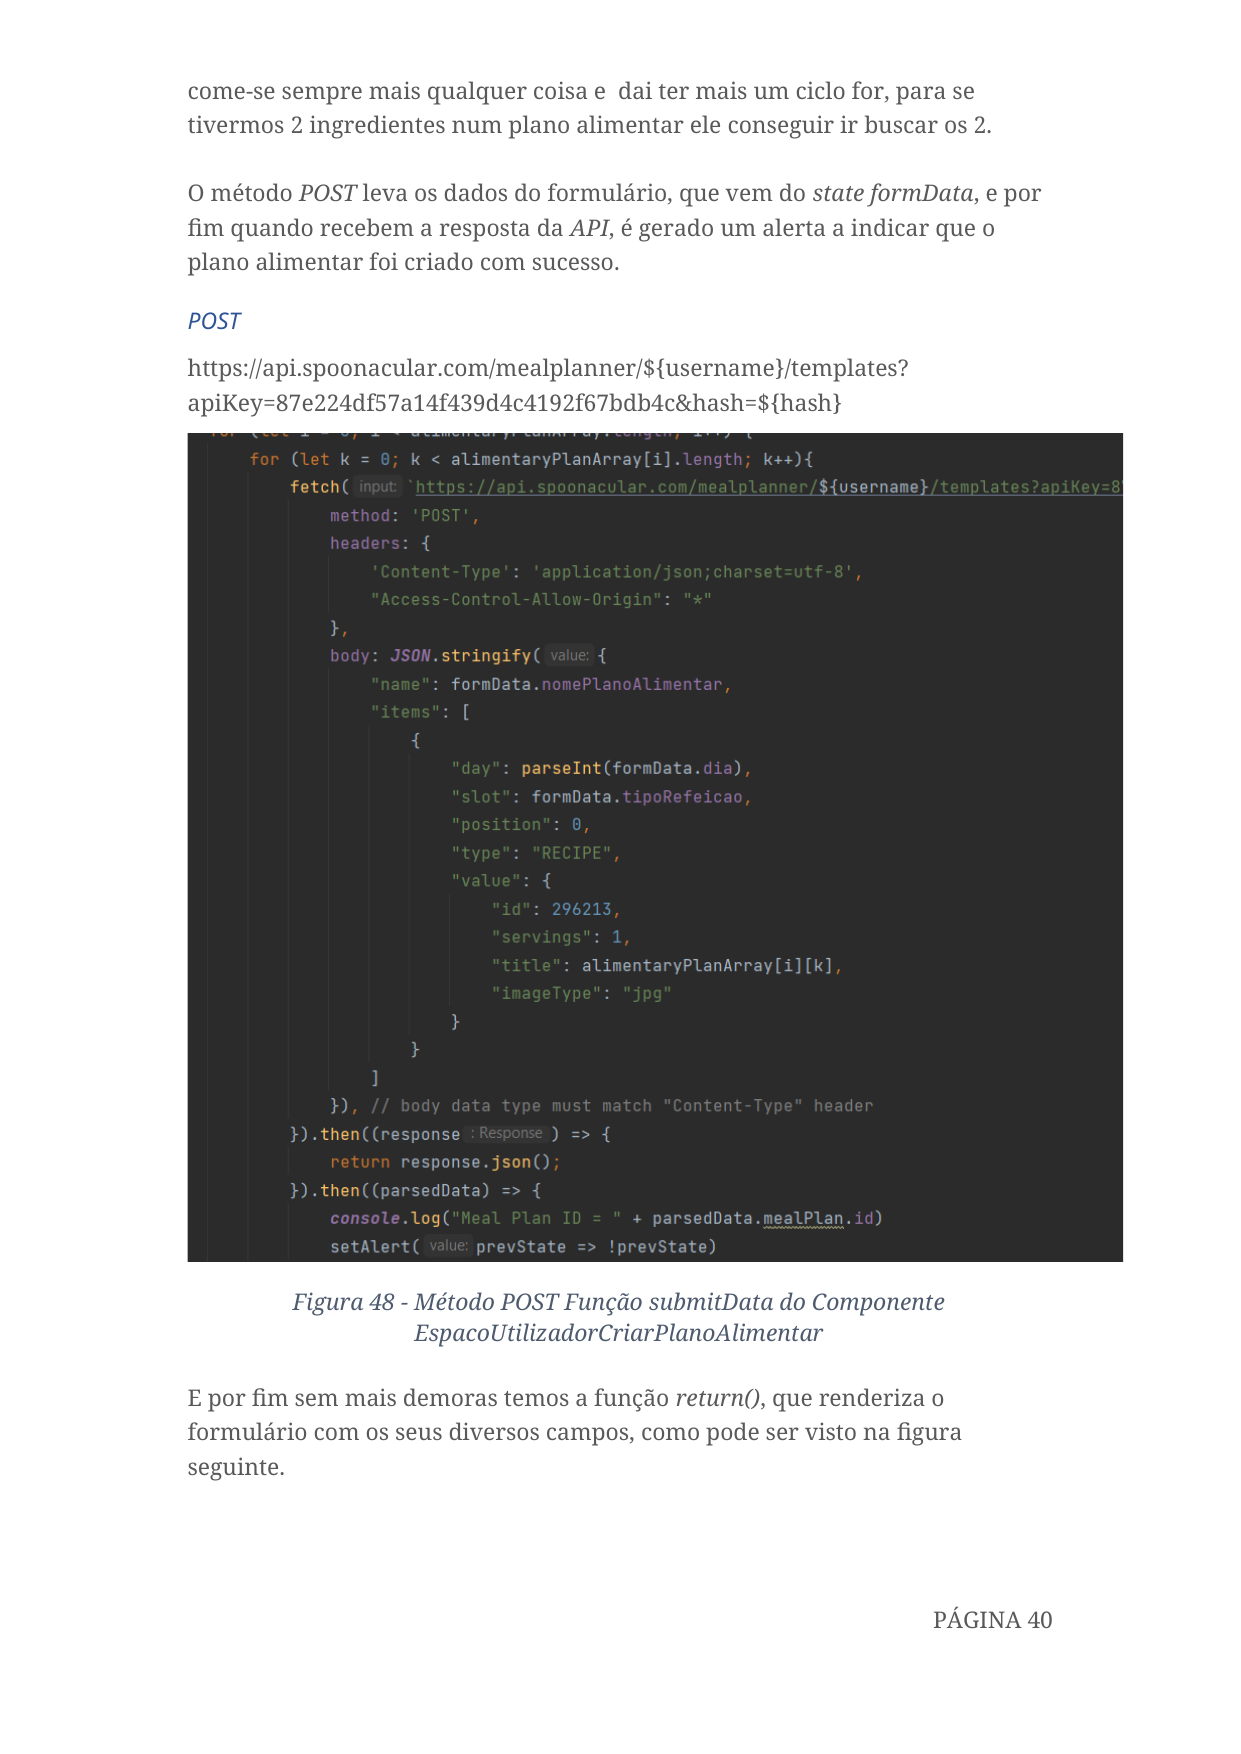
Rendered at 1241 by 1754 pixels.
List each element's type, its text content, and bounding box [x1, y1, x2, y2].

text O método POST leva os dados do formulário, que vem do state formData, e por fim quando recebem a resposta da API, é gerado um alerta a indicar que o plano alimentar foi criado com sucesso. [187, 177, 1053, 277]
text E por fim sem mais demoras temos a função return(), que renderiza o formulário com os seus diversos campos, como pode ser visto na figura seguinte. [187, 1382, 1053, 1482]
text https://api.spoonacular.com/mealplanner/${username}/templates?apiKey=87e224df57a14f439d4c4192f67bdb4c&hash=${hash} [187, 352, 1053, 433]
text come-se sempre mais qualquer coisa e dai ter mais um ciclo for, para se tivermos 2 ingredientes num plano alimentar ele conseguir ir buscar os 2. [187, 75, 1053, 141]
text Figura 48 - Método POST Função submitData do Componente EspacoUtilizadorCriarPlanoAlimentar [187, 1286, 1053, 1348]
subtitle POST [187, 305, 1053, 336]
